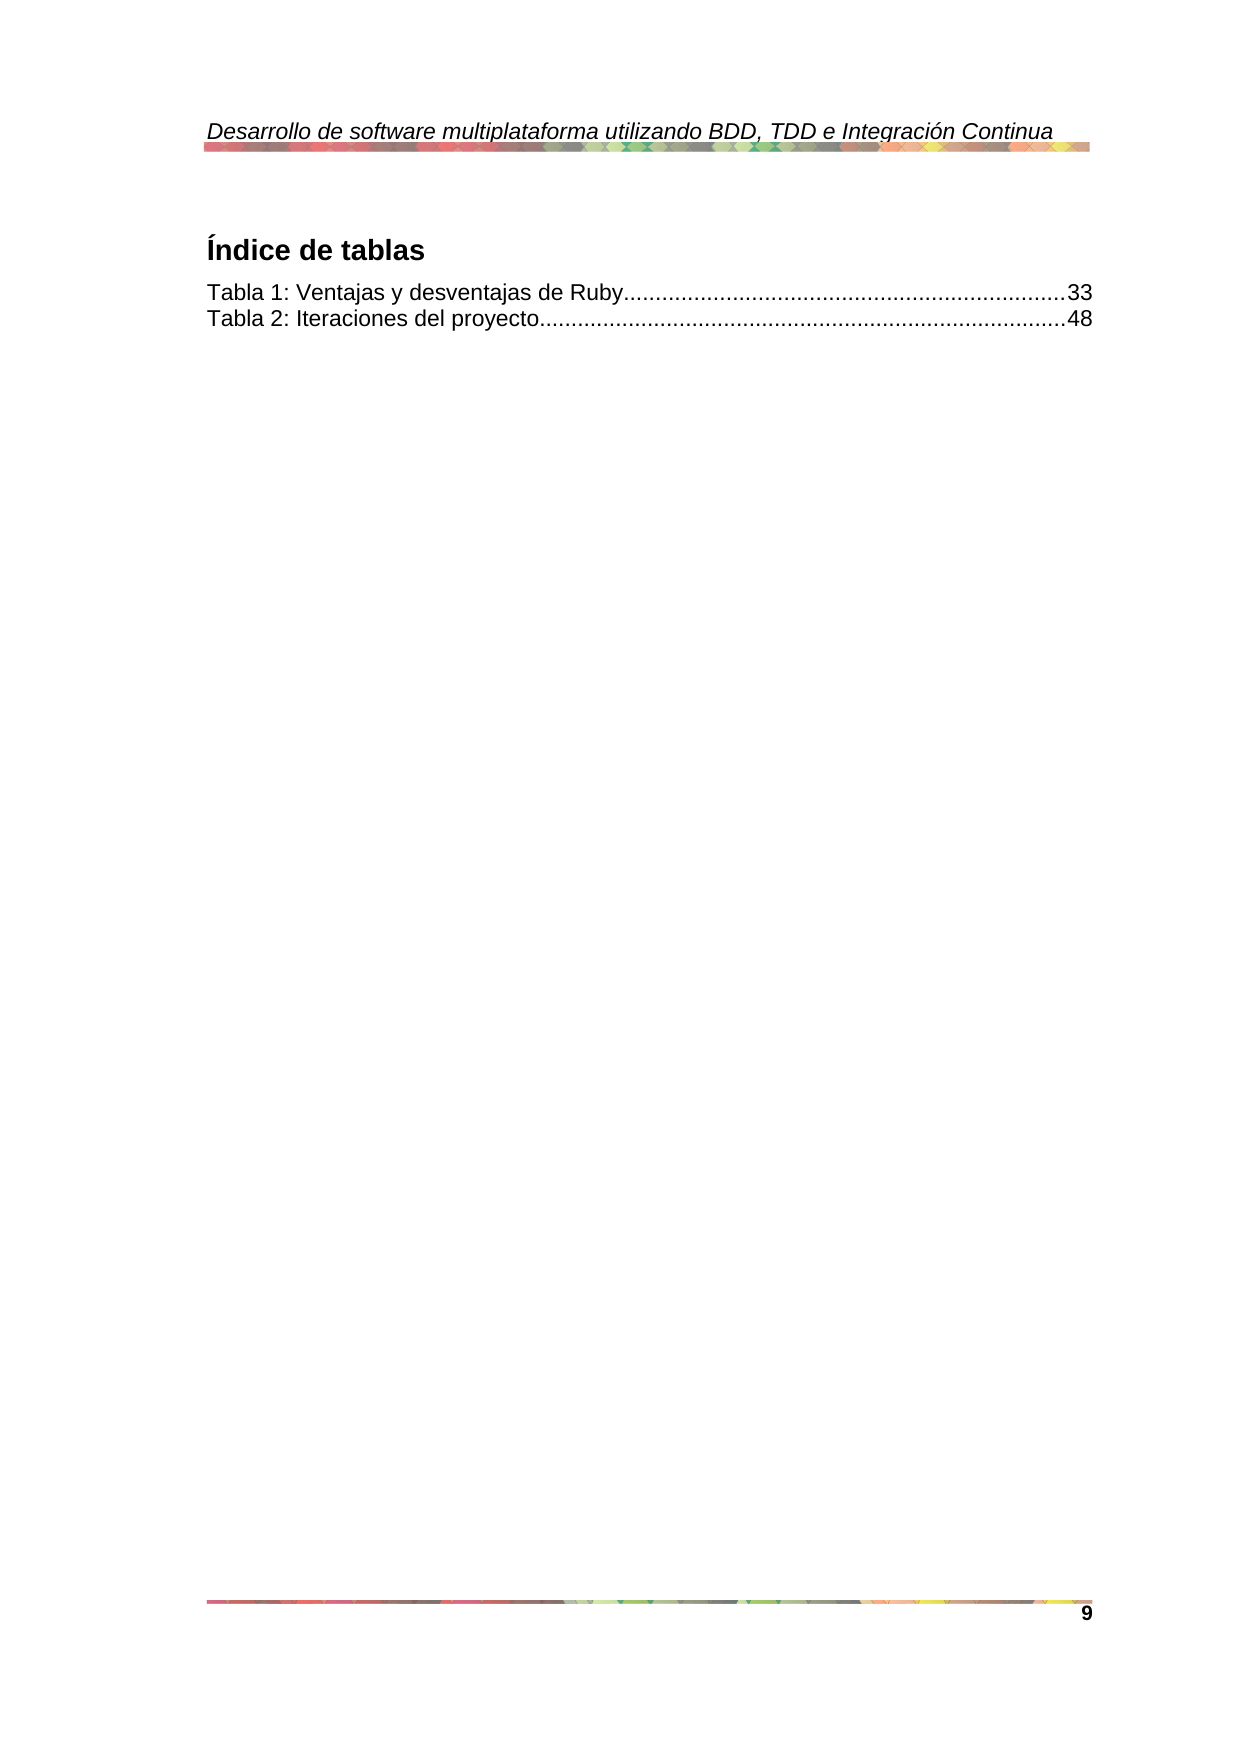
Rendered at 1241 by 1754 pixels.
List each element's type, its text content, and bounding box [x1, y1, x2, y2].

text Tabla 2: Iteraciones del proyecto.. 48 [207, 305, 1093, 331]
text [203, 142, 1090, 152]
subtitle Índice de tablas [207, 233, 1093, 266]
text [206, 1600, 1093, 1604]
text Tabla 1: Ventajas y desventajas de Ruby. 33 [207, 279, 1093, 305]
